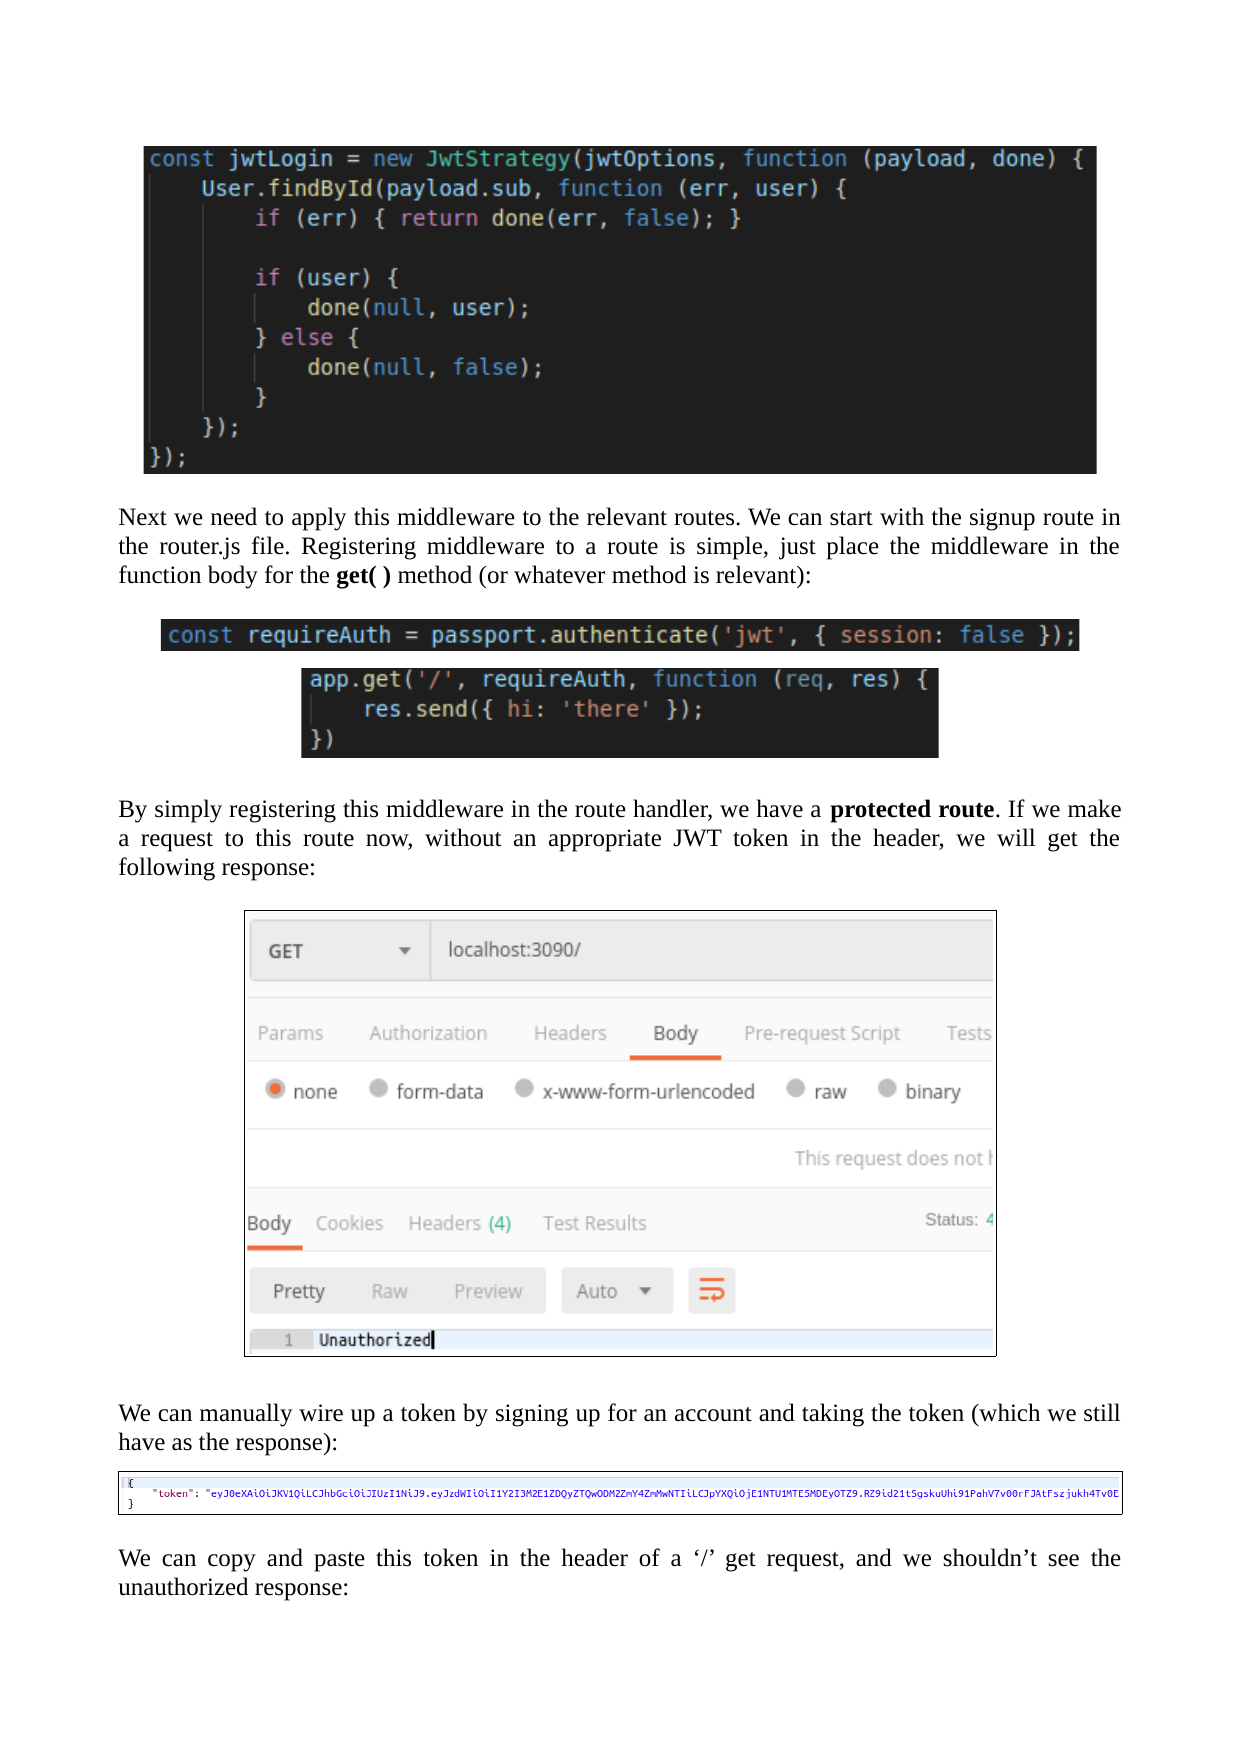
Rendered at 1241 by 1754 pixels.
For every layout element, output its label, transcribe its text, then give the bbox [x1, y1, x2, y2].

text We can manually wire up a token by signing up for an account and taking the token (which we still have as the response): [118, 1398, 1122, 1456]
picture [143, 146, 1097, 474]
picture [160, 619, 1080, 651]
picture [121, 1474, 1119, 1511]
text Next we need to apply this middleware to the relevant routes. We can start with the signup route in the router.js file. Registering middleware to a route is simple, just place the middleware in the function body for the get( ) method (or whatever method is relevant): [118, 502, 1122, 588]
picture [301, 668, 939, 758]
text By simply registering this middleware in the route handler, we have a protected route. If we make a request to this route now, without an appropriate JWT token in the header, we will get the following response: [118, 794, 1122, 881]
picture [247, 912, 993, 1354]
text We can copy and paste this token in the header of a ‘/’ get request, and we shouldn’t see the unauthorized response: [118, 1543, 1122, 1600]
